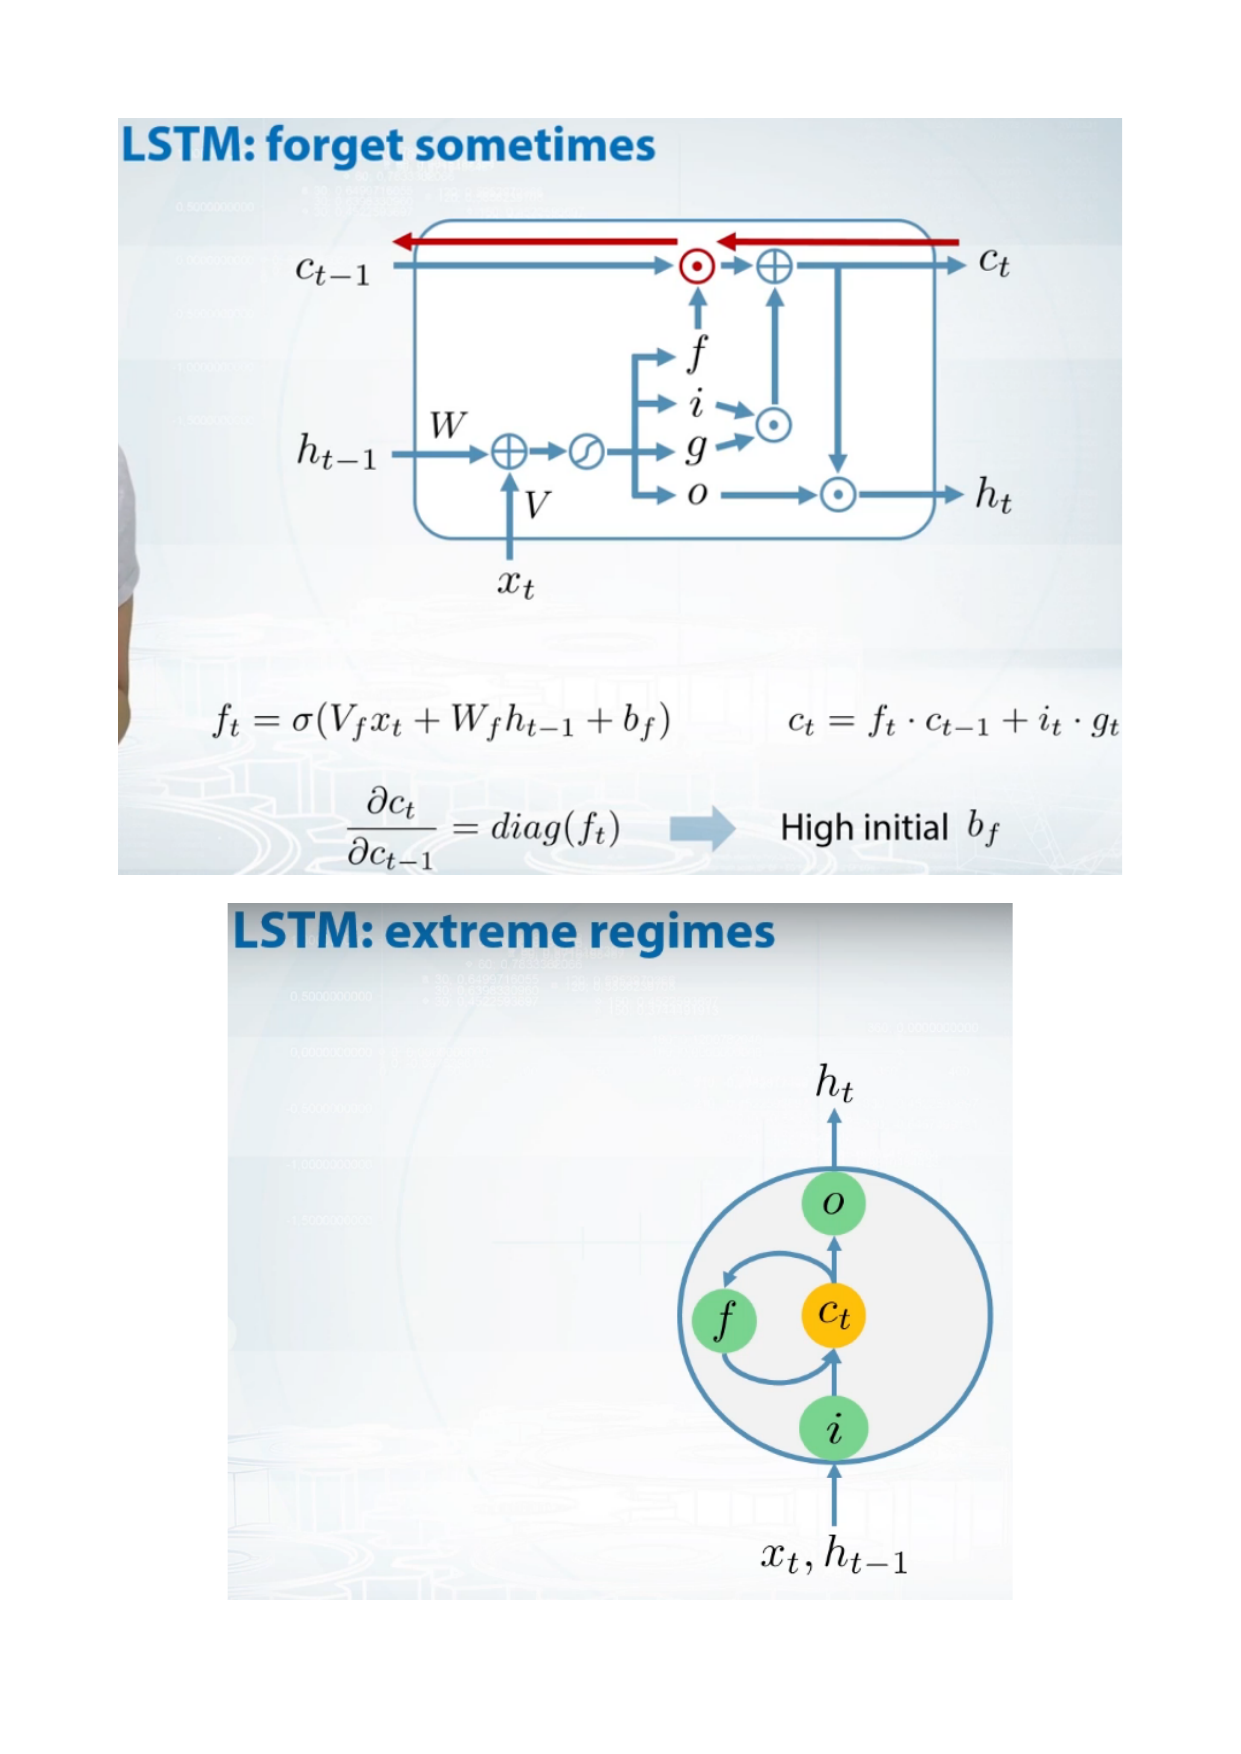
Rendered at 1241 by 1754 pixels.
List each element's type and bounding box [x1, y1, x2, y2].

picture [227, 903, 1013, 1600]
picture [118, 118, 1123, 875]
